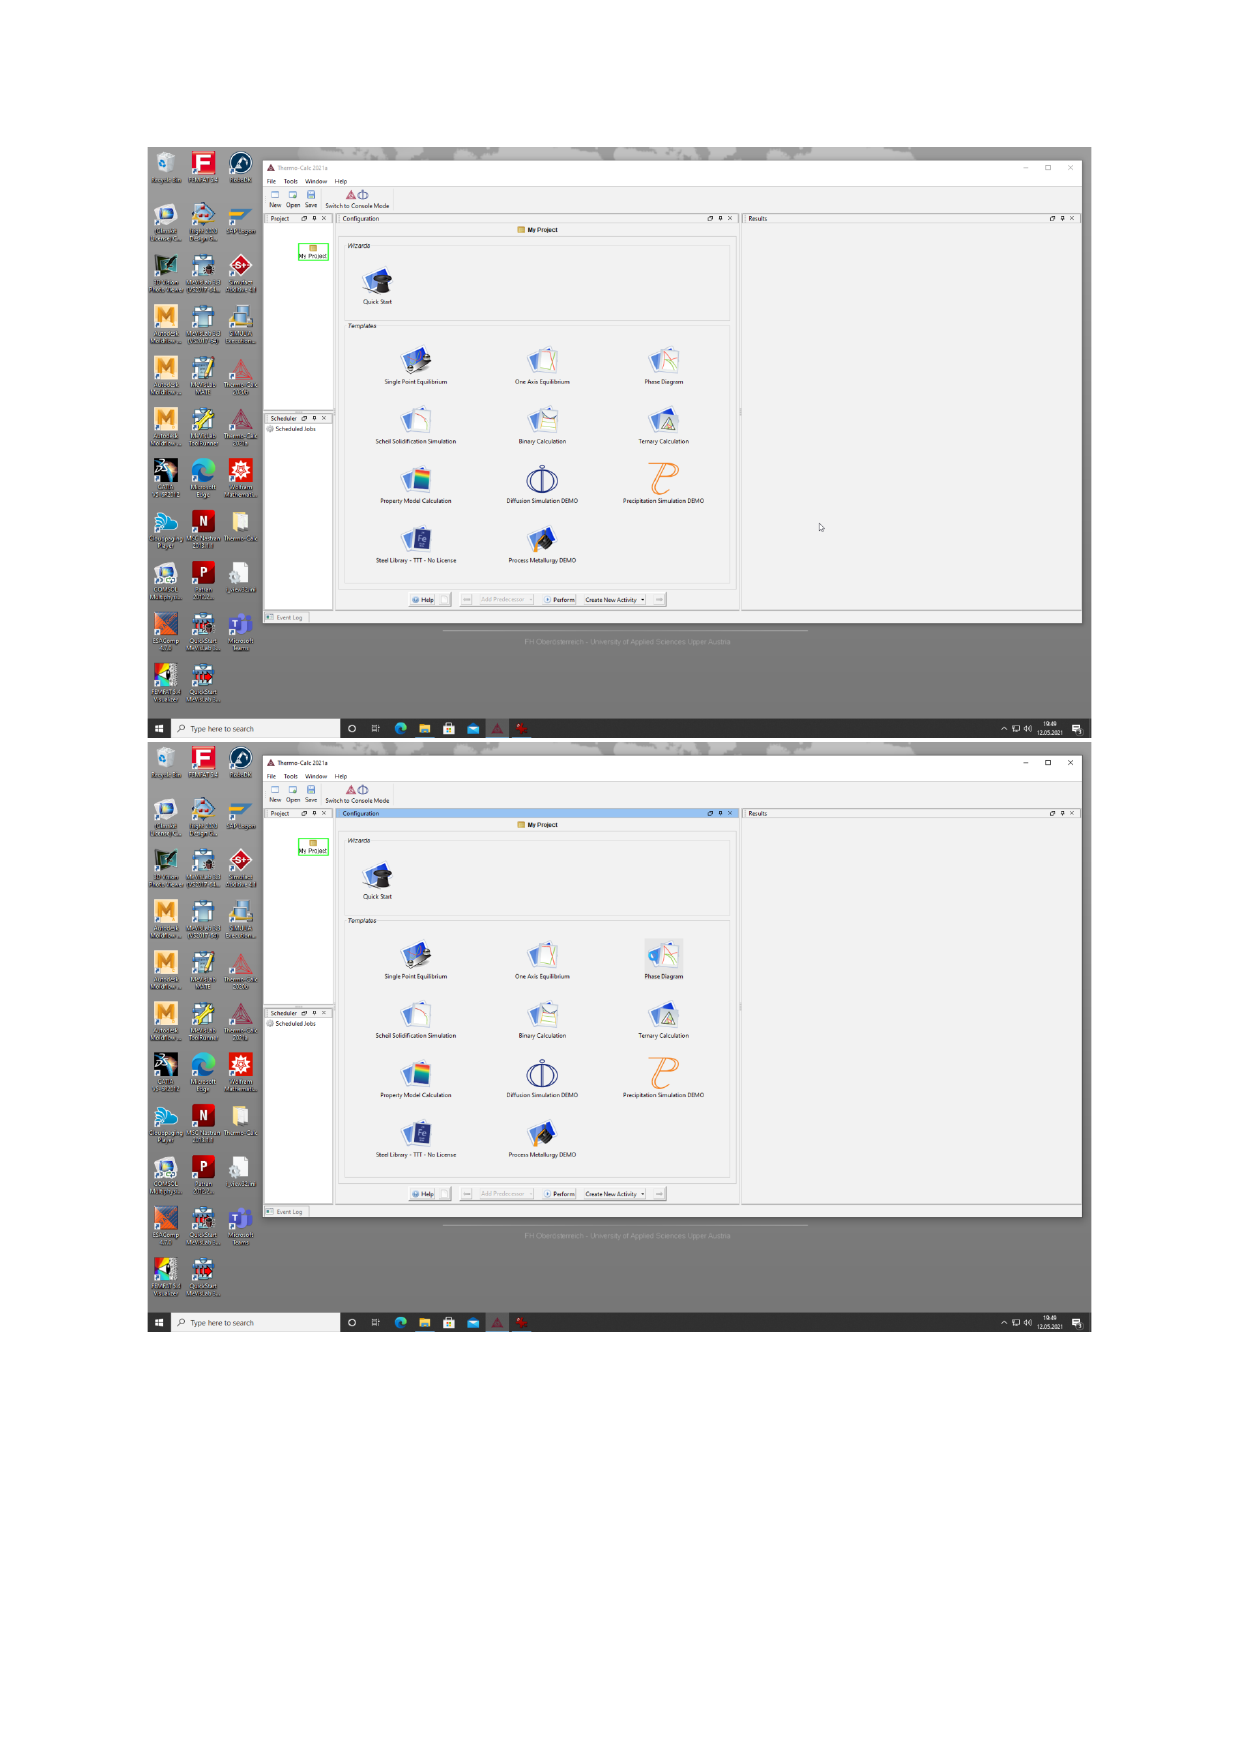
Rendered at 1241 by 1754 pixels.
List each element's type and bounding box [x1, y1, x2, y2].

picture [147, 147, 1092, 738]
picture [147, 742, 1092, 1332]
